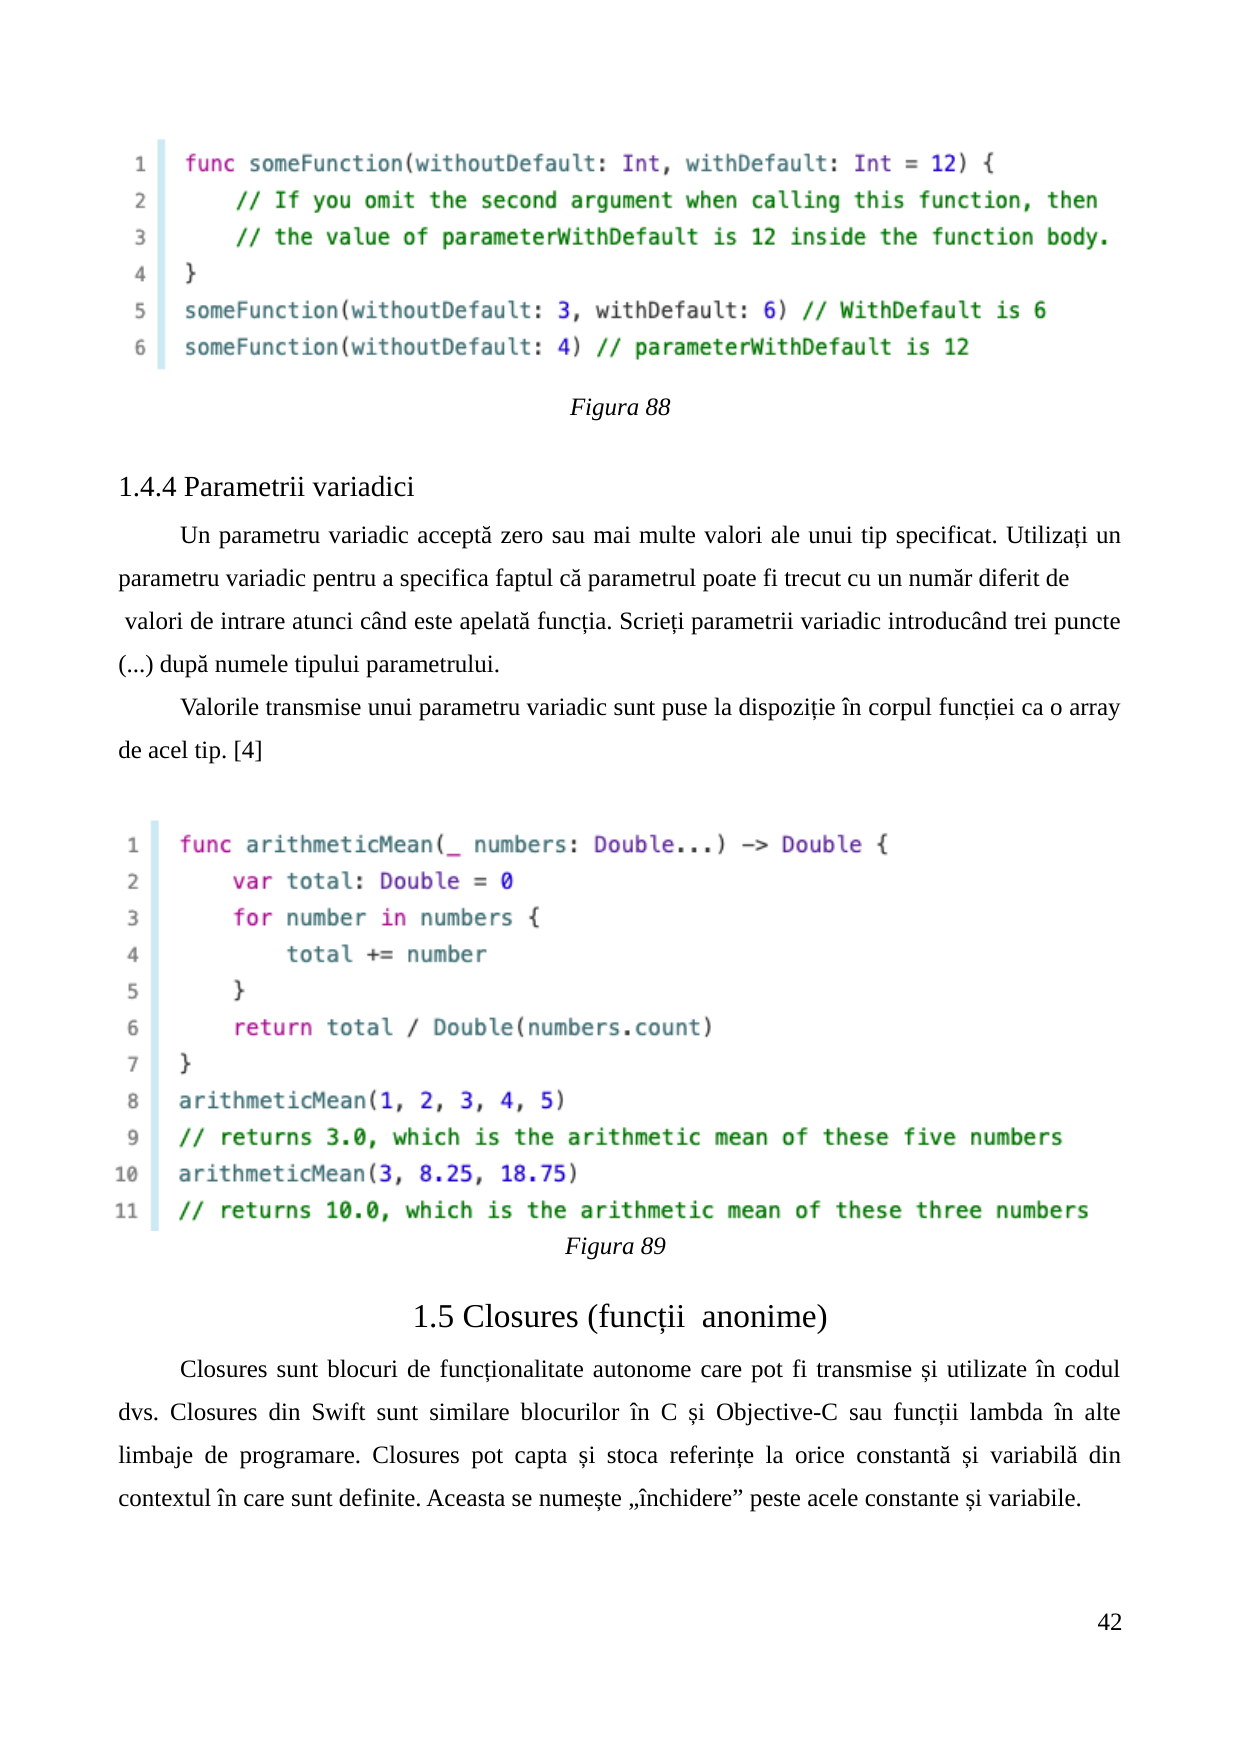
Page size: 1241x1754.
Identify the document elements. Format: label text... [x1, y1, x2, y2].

text Valorile transmise unui parametru variadic sunt puse la dispoziție în corpul funcției ca o array de acel tip. [4] [118, 692, 1122, 764]
subtitle 1.4.4 Parametrii variadici [118, 469, 1122, 503]
text Closures sunt blocuri de funcționalitate autonome care pot fi transmise și utilizate în codul dvs. Closures din Swift sunt similare blocurilor în C și Objective-C sau funcții lambda în alte limbaje de programare. Closures pot capta și stoca referințe la orice constantă și variabilă din contextul în care sunt definite. Aceasta se numește „închidere” peste acele constante și variabile. [118, 1354, 1122, 1512]
text Un parametru variadic acceptă zero sau mai multe valori ale unui tip specificat. Utilizați un parametru variadic pentru a specifica faptul că parametrul poate fi trecut cu un număr diferit de [118, 520, 1122, 592]
text valori de intrare atunci când este apelată funcția. Scrieți parametrii variadic introducând trei puncte (...) după numele tipului parametrului. [118, 606, 1122, 678]
text Figura 88 [118, 387, 1122, 421]
picture [113, 816, 1118, 1231]
picture [118, 130, 1123, 387]
text Figura 89 [113, 1231, 1117, 1260]
subtitle 1.5 Closures (funcții anonime) [118, 1296, 1122, 1334]
